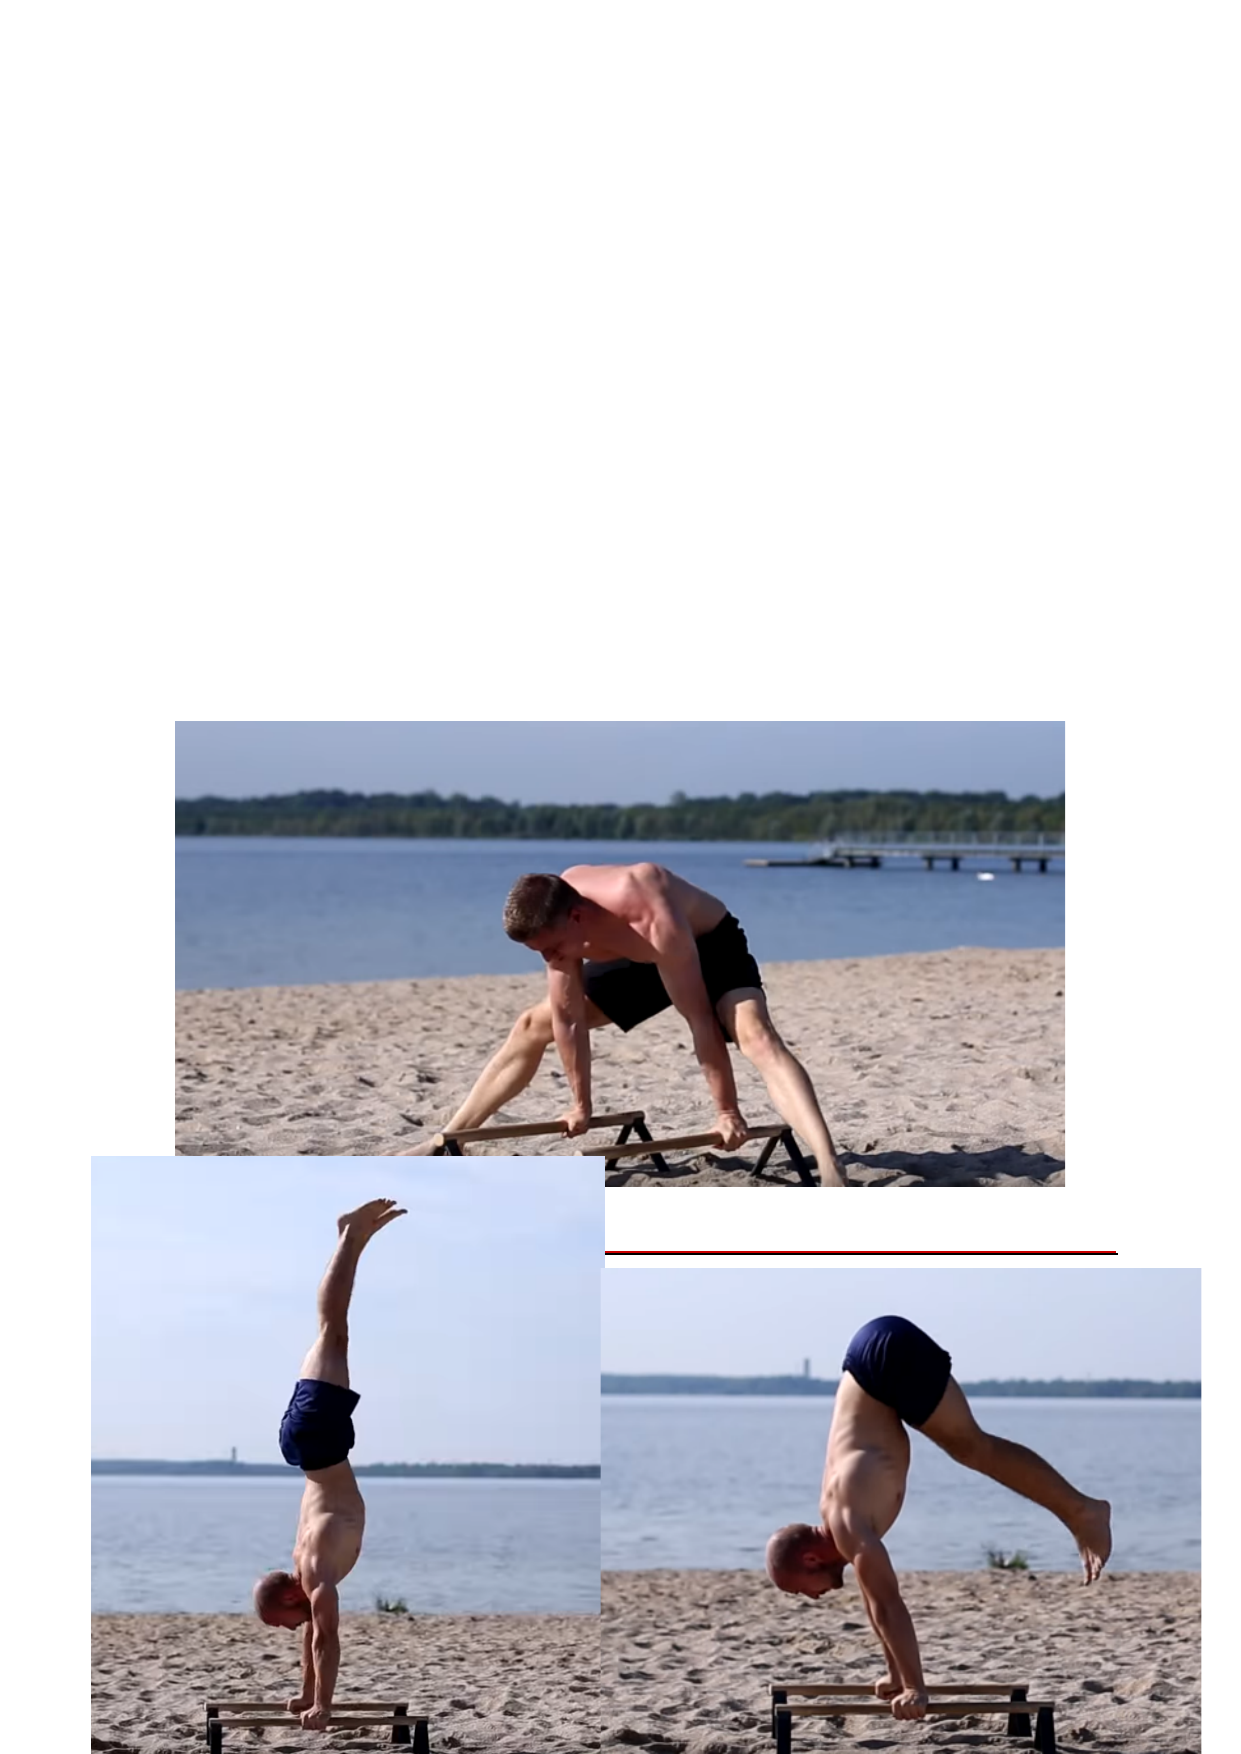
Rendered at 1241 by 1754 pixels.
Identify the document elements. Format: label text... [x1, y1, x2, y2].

text VSIT To Handstand [605, 1215, 1122, 1257]
picture [91, 721, 1202, 1754]
